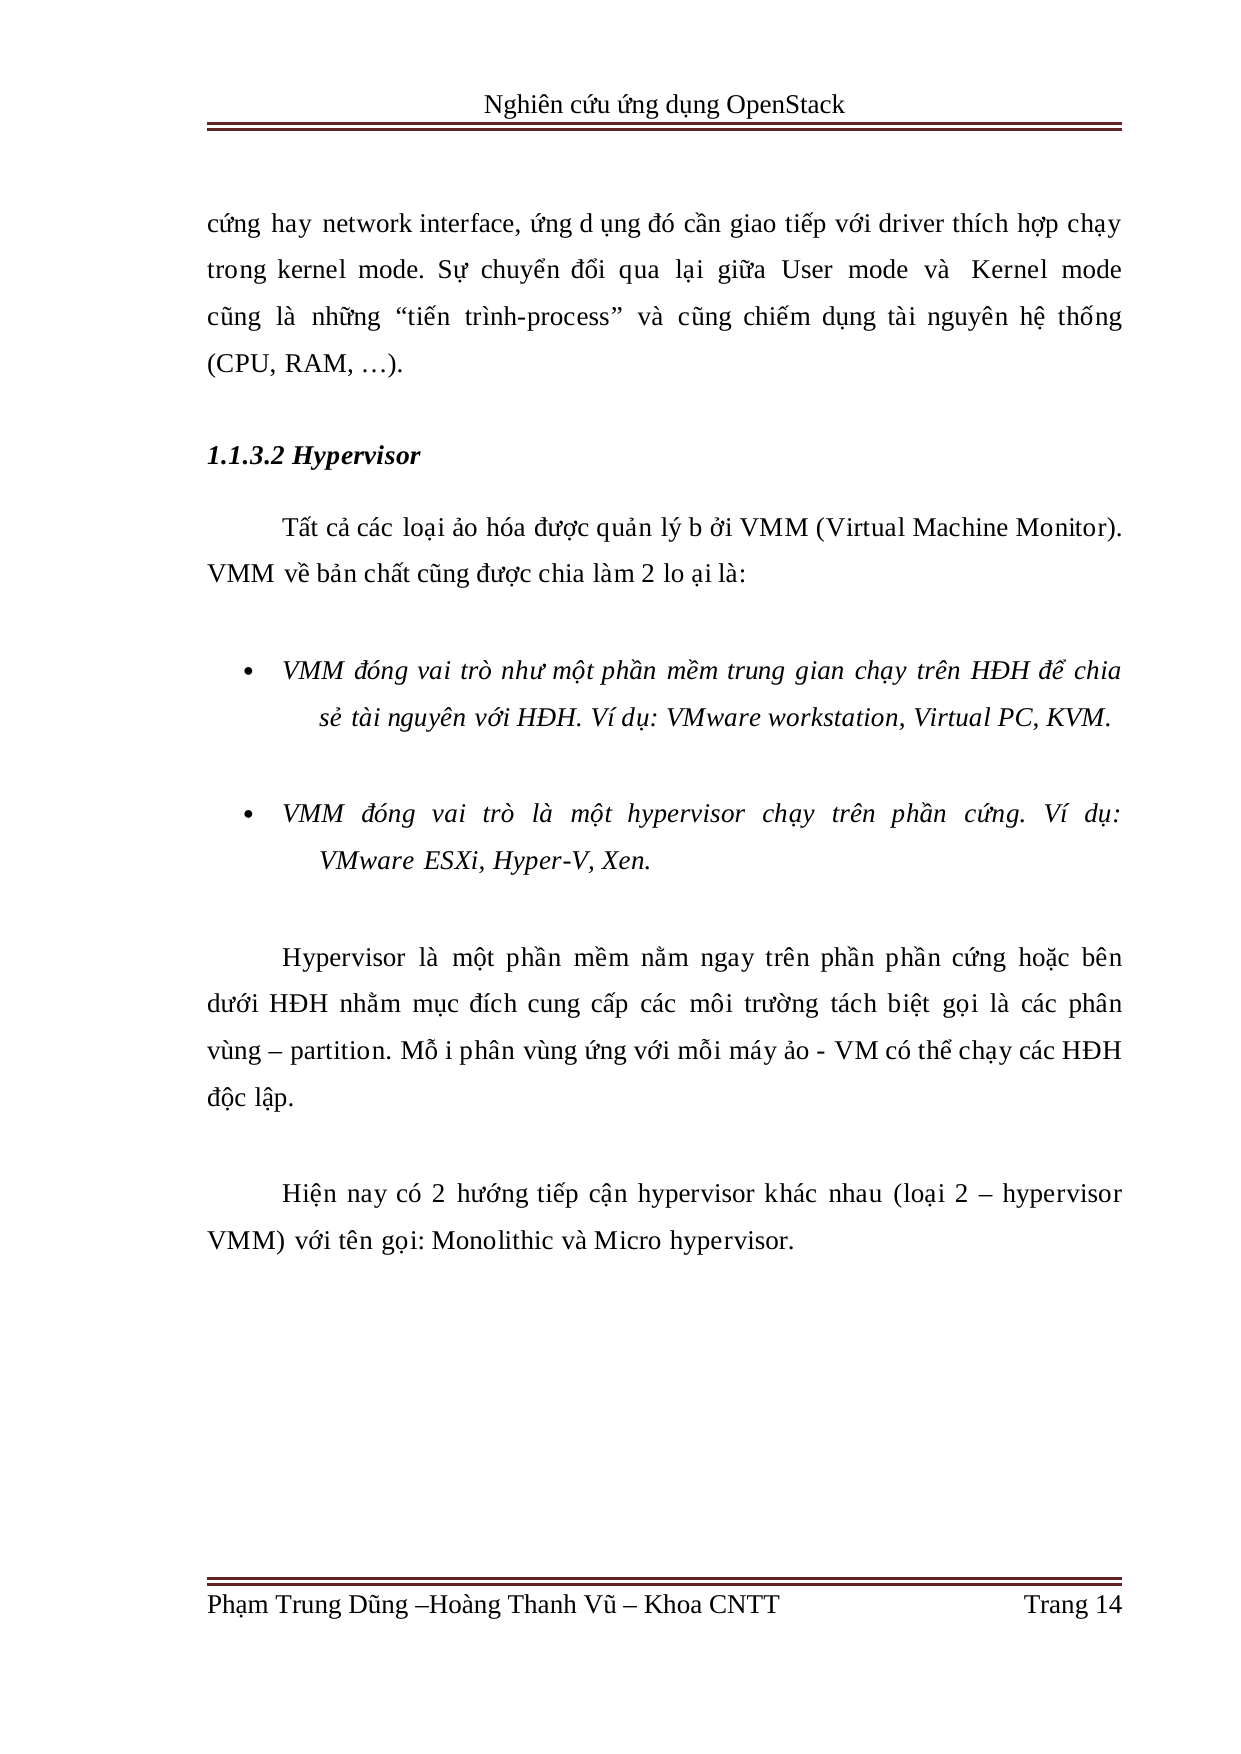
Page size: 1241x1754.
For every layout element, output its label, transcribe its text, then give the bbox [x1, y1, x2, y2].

text Hypervisor là một phần mềm nằm ngay trên phần phần cứng hoặc bên dưới HĐH nhằm mục đích cung cấp các môi trường tách biệt gọi là các phân vùng – partition. Mỗ i phân vùng ứng với mỗi máy ảo - VM có thể chạy các HĐH độc lập. [207, 941, 1122, 1112]
text Tất cả các loại ảo hóa được quản lý b ởi VMM (Virtual Machine Monitor). VMM về bản chất cũng được chia làm 2 lo ại là: [207, 511, 1122, 589]
list VMM đóng vai trò là một hypervisor chạy trên phần cứng. Ví dụ: VMware ESXi, Hyper-V, Xen. [244, 798, 1122, 875]
text cứng hay network interface, ứng d ụng đó cần giao tiếp với driver thích hợp chạy trong kernel mode. Sự chuyển đổi qua lại giữa User mode và Kernel mode cũng là những “tiến trình-process” và cũng chiếm dụng tài nguyên hệ thống (CPU, RAM, …). [207, 207, 1122, 378]
subtitle 1.1.3.2 Hypervisor [207, 439, 1122, 470]
list VMM đóng vai trò như một phần mềm trung gian chạy trên HĐH để chia sẻ tài nguyên với HĐH. Ví dụ: VMware workstation, Virtual PC, KVM. [244, 654, 1122, 732]
text Hiện nay có 2 hướng tiếp cận hypervisor khác nhau (loại 2 – hypervisor VMM) với tên gọi: Monolithic và Micro hypervisor. [207, 1178, 1122, 1255]
